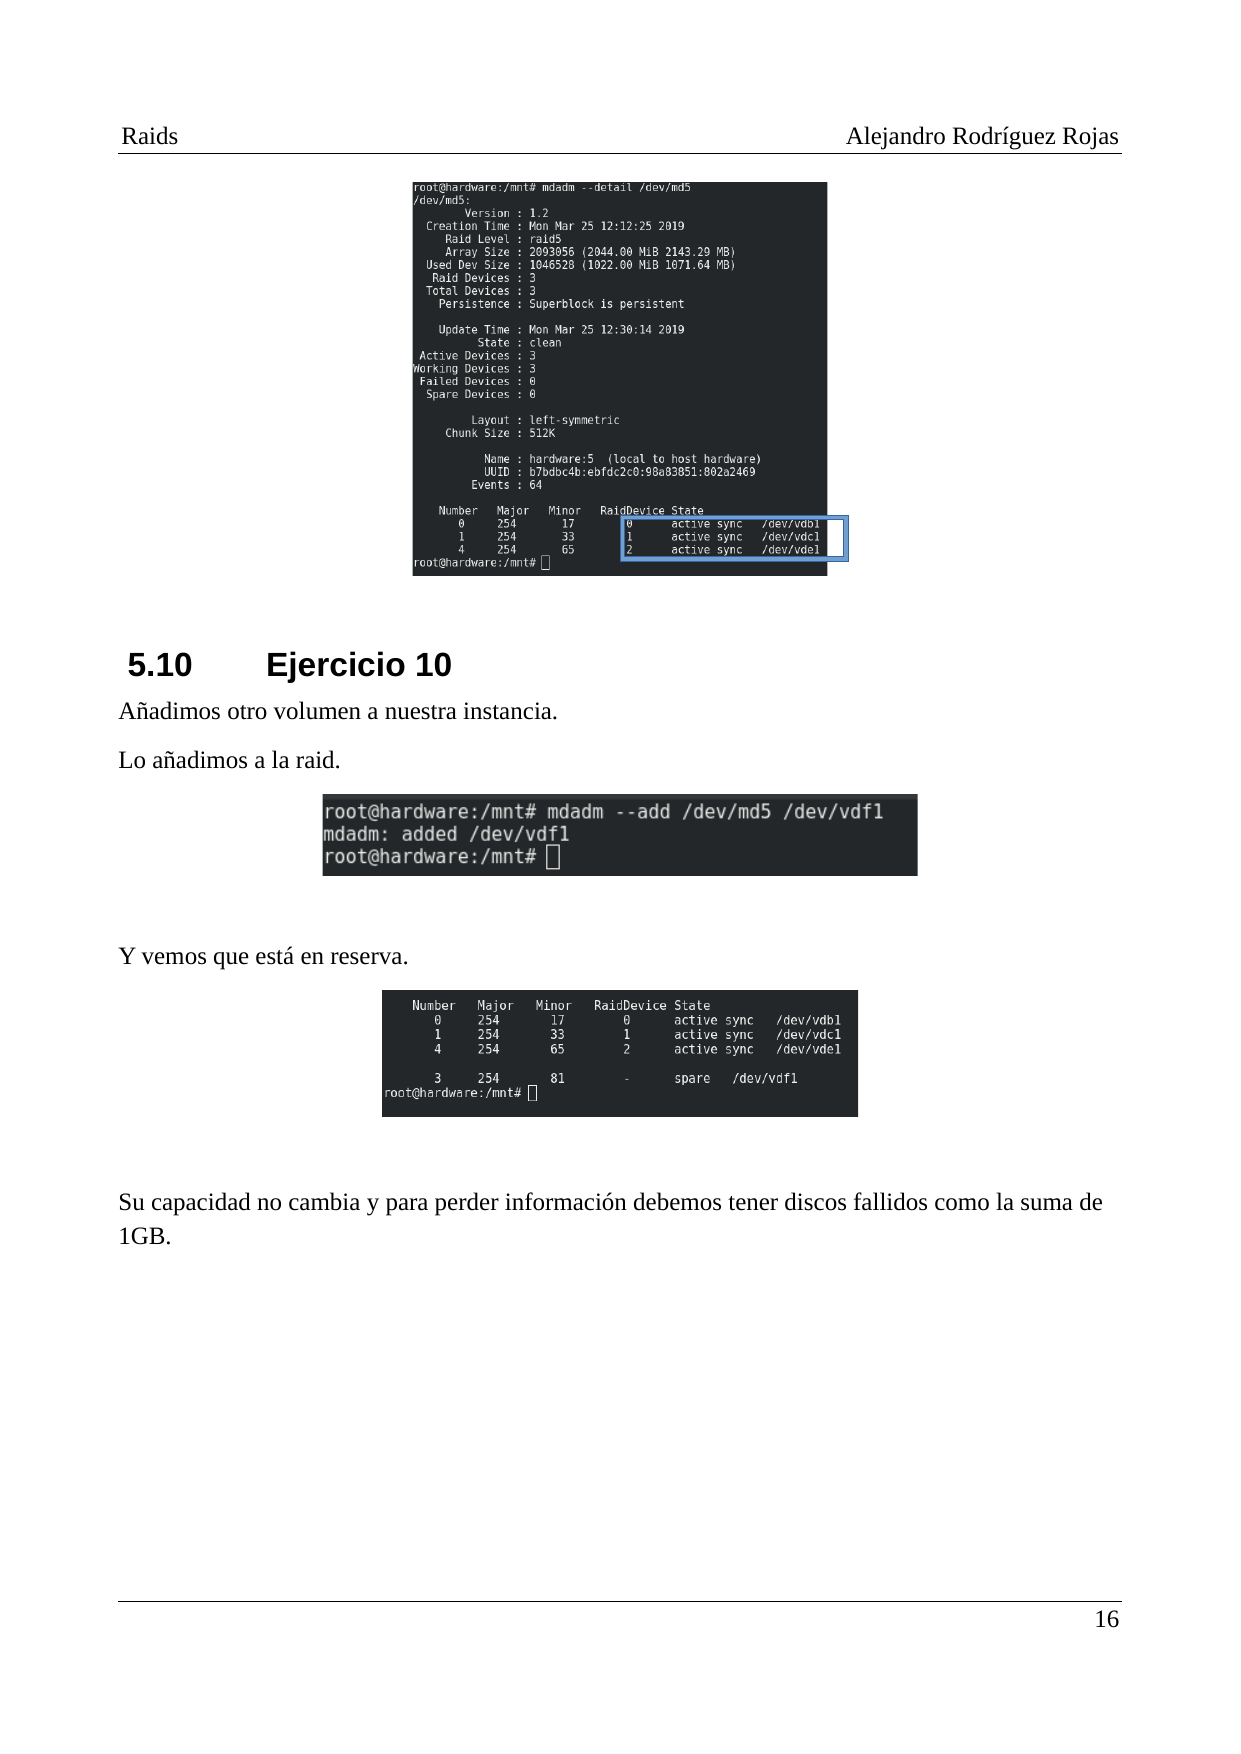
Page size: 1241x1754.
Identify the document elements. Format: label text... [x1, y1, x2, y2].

text Y vemos que está en reserva. [118, 941, 1122, 970]
text Lo añadimos a la raid. [118, 745, 1122, 774]
text Su capacidad no cambia y para perder información debemos tener discos fallidos como la suma de 1GB. [118, 1187, 1122, 1250]
text Añadimos otro volumen a nuestra instancia. [118, 696, 1122, 725]
subtitle Ejercicio 10 [118, 645, 1122, 683]
